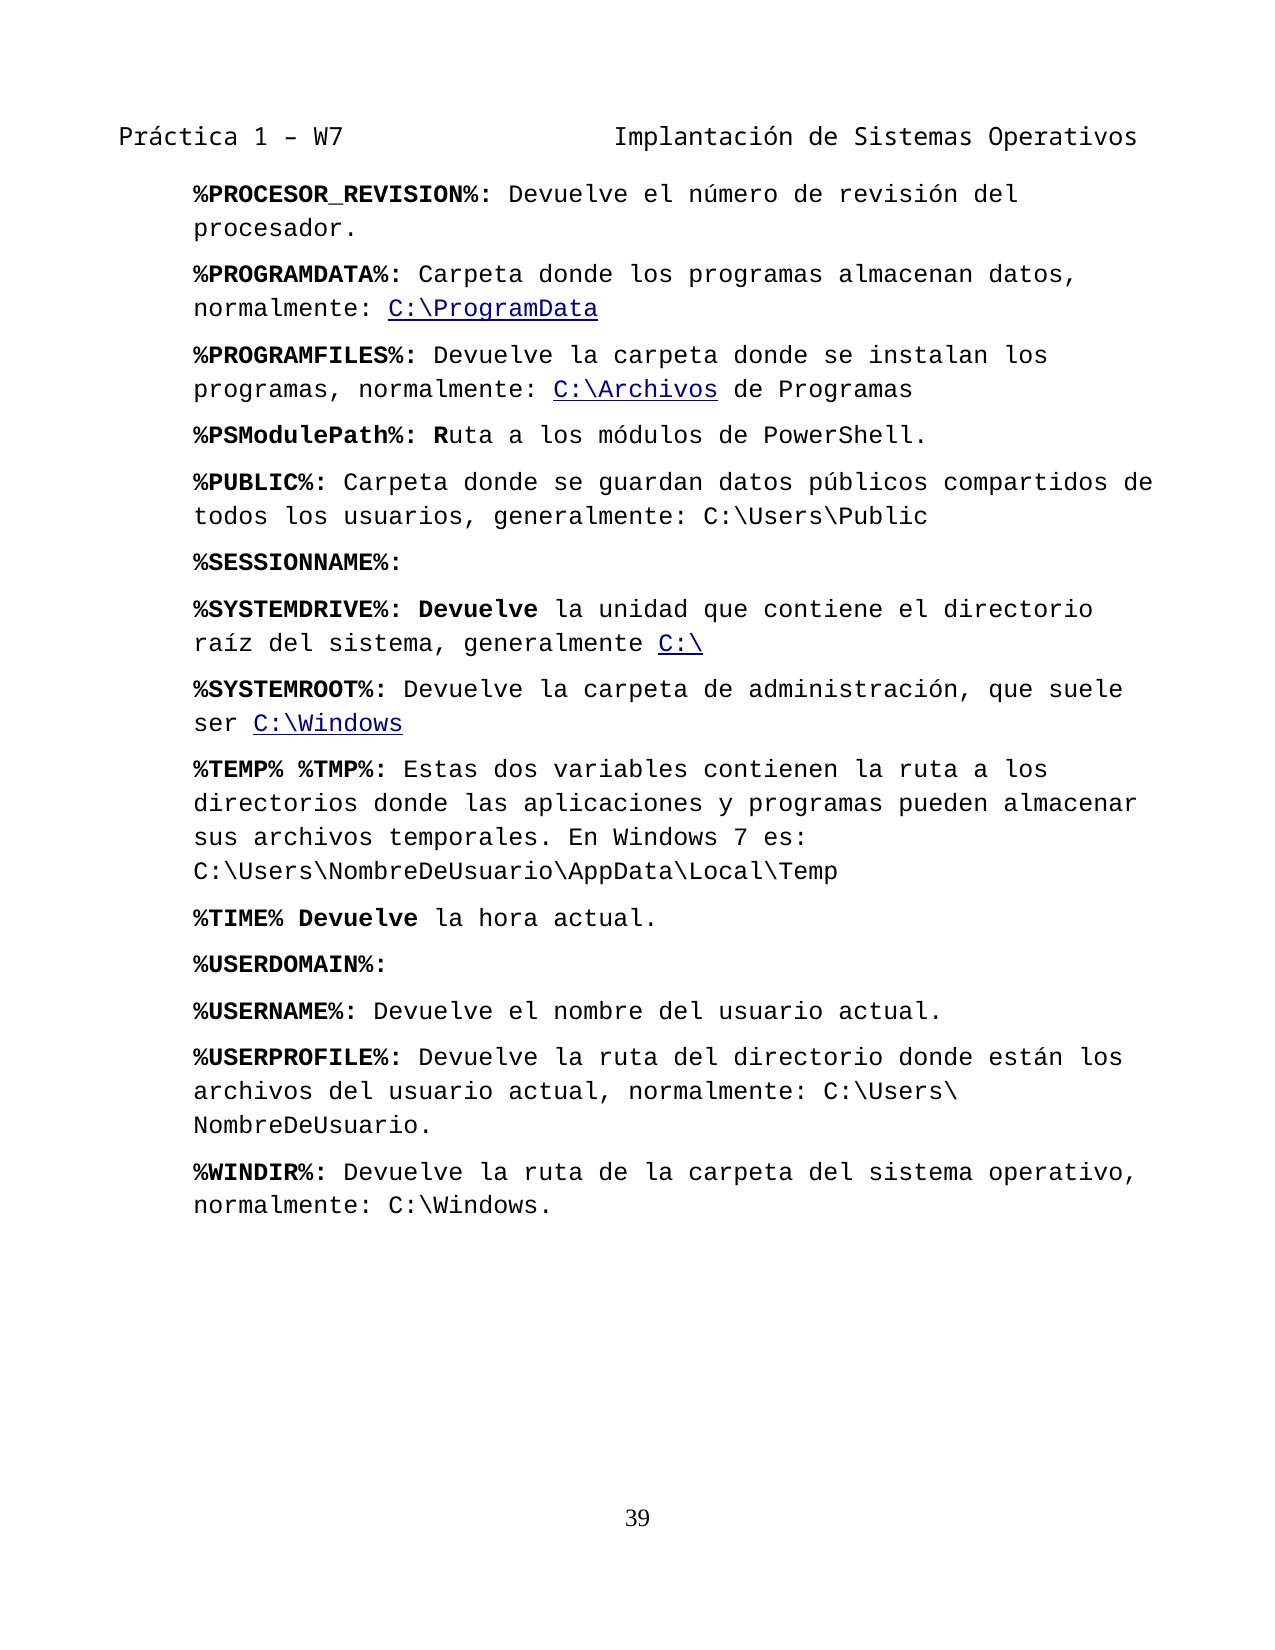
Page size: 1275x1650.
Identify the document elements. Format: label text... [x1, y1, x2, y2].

list %USERDOMAIN%: [156, 952, 1157, 980]
list %USERNAME%: Devuelve el nombre del usuario actual. [156, 998, 1157, 1027]
list %TIME% Devuelve la hora actual. [156, 905, 1157, 934]
list %USERPROFILE%: Devuelve la ruta del directorio donde están los archivos del usuario actual, normalmente: C:\Users\NombreDeUsuario. [156, 1045, 1157, 1141]
list %SYSTEMROOT%: Devuelve la carpeta de administración, que suele ser C:\Windows [156, 677, 1157, 739]
list %WINDIR%: Devuelve la ruta de la carpeta del sistema operativo, normalmente: C:\Windows. [156, 1159, 1157, 1221]
list %SYSTEMDRIVE%: Devuelve la unidad que contiene el directorio raíz del sistema, generalmente C:\ [156, 596, 1157, 658]
list %PROGRAMFILES%: Devuelve la carpeta donde se instalan los programas, normalmente: C:\Archivos de Programas [156, 342, 1157, 405]
list %PROCESOR_REVISION%: Devuelve el número de revisión del procesador. [156, 182, 1157, 244]
list %PSModulePath%: Ruta a los módulos de PowerShell. [156, 423, 1157, 451]
list %TEMP% %TMP%: Estas dos variables contienen la ruta a los directorios donde las aplicaciones y programas pueden almacenar sus archivos temporales. En Windows 7 es: C:\Users\NombreDeUsuario\AppData\Local\Temp [156, 757, 1157, 887]
list %PROGRAMDATA%: Carpeta donde los programas almacenan datos, normalmente: C:\ProgramData [156, 262, 1157, 324]
list %SESSIONNAME%: [156, 550, 1157, 578]
list %PUBLIC%: Carpeta donde se guardan datos públicos compartidos de todos los usuarios, generalmente: C:\Users\Public [156, 469, 1157, 532]
